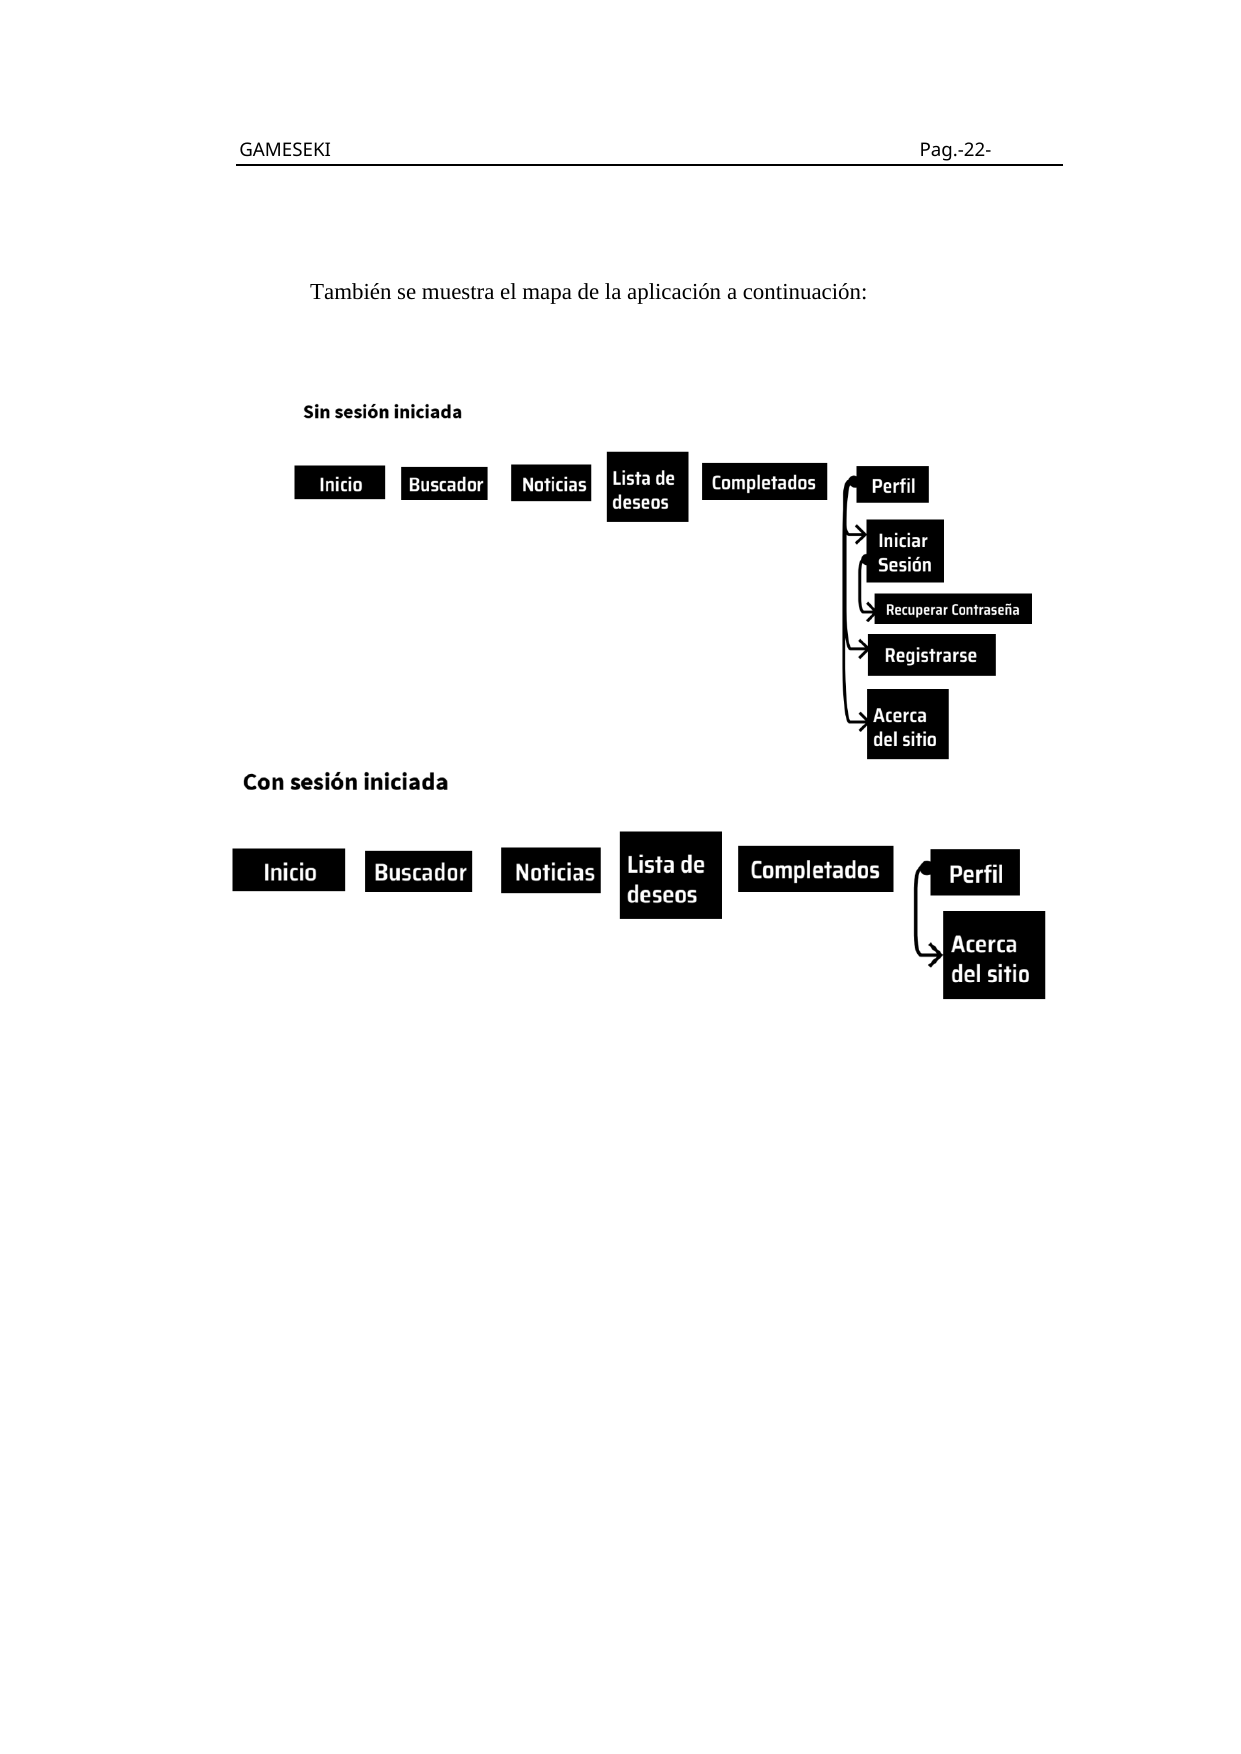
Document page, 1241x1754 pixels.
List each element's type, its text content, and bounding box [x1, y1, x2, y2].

text También se muestra el mapa de la aplicación a continuación: [236, 278, 1063, 304]
picture [226, 396, 1047, 1003]
